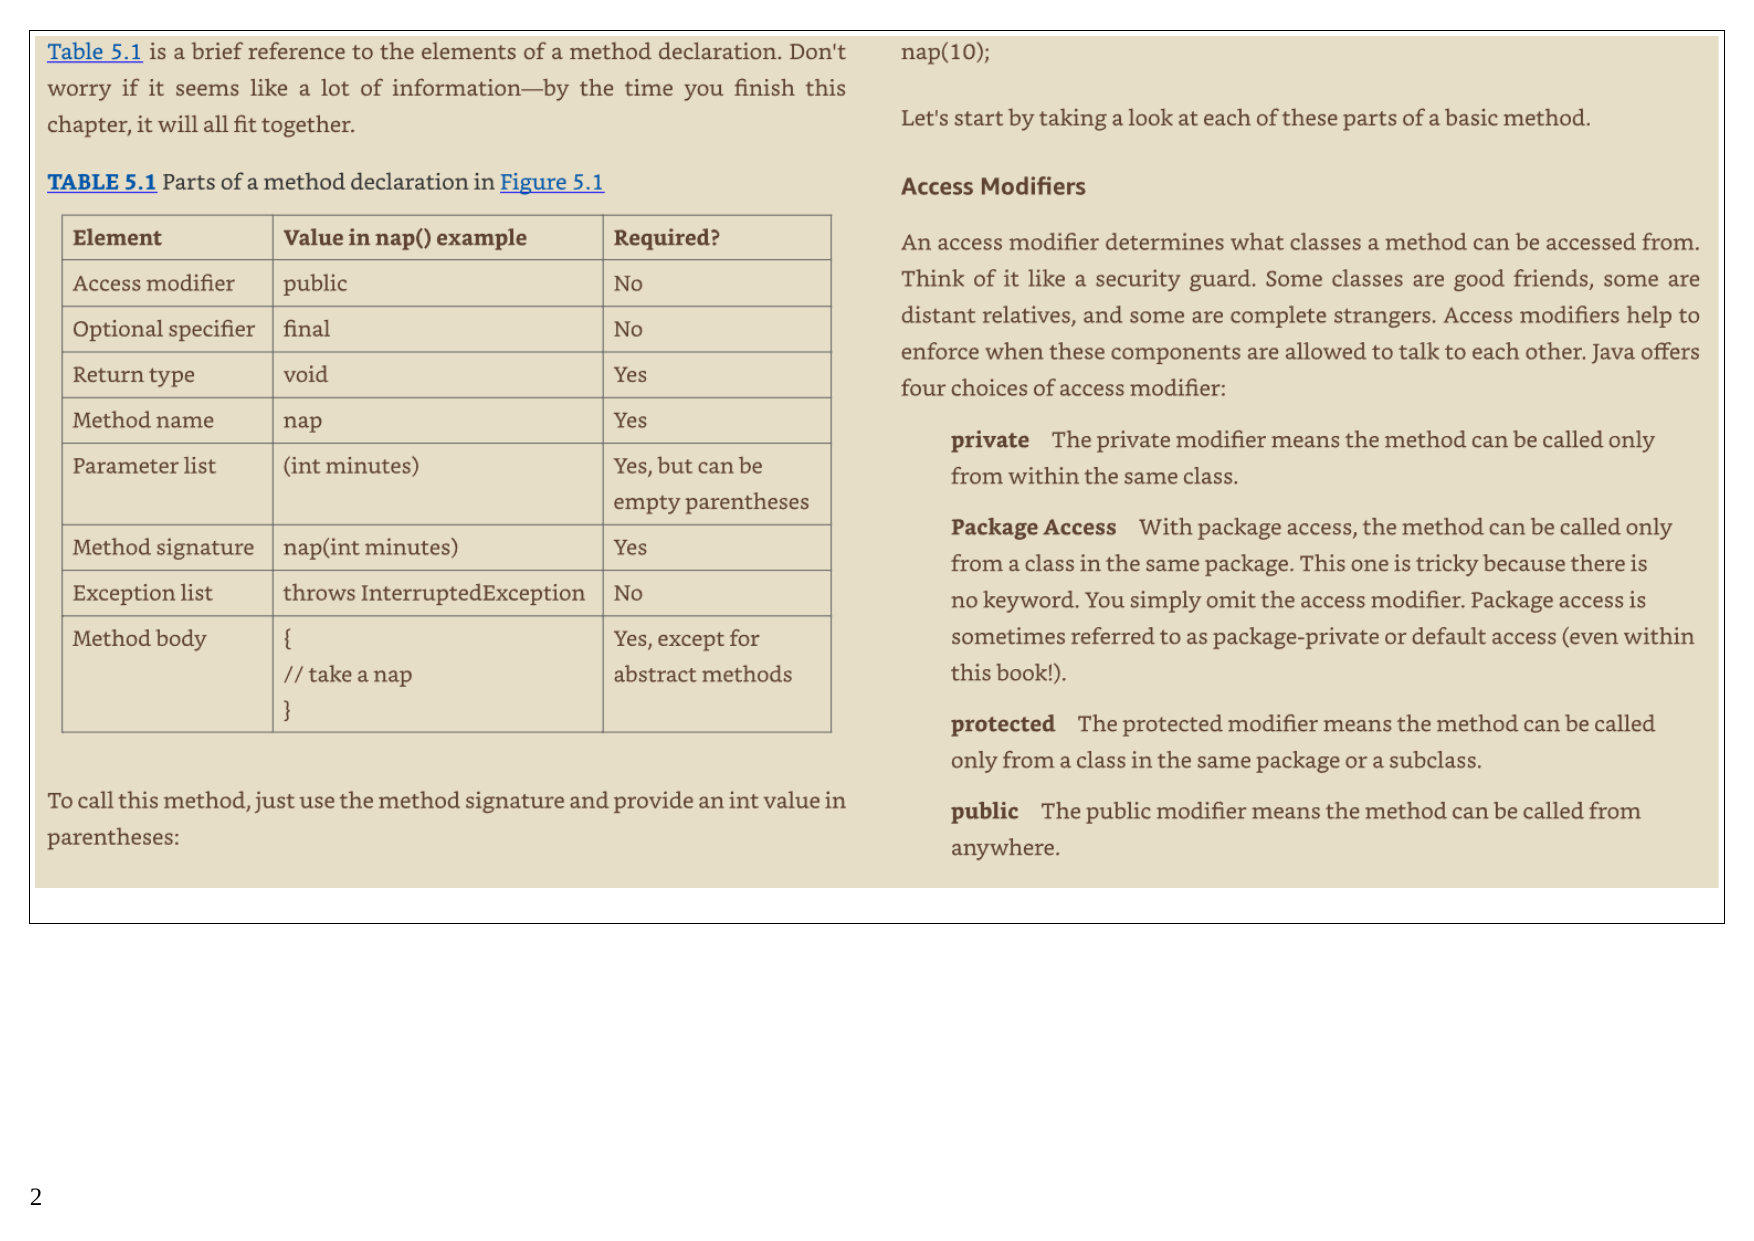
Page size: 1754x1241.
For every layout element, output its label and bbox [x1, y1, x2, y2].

table_cell [30, 31, 1724, 922]
picture [35, 36, 1719, 888]
